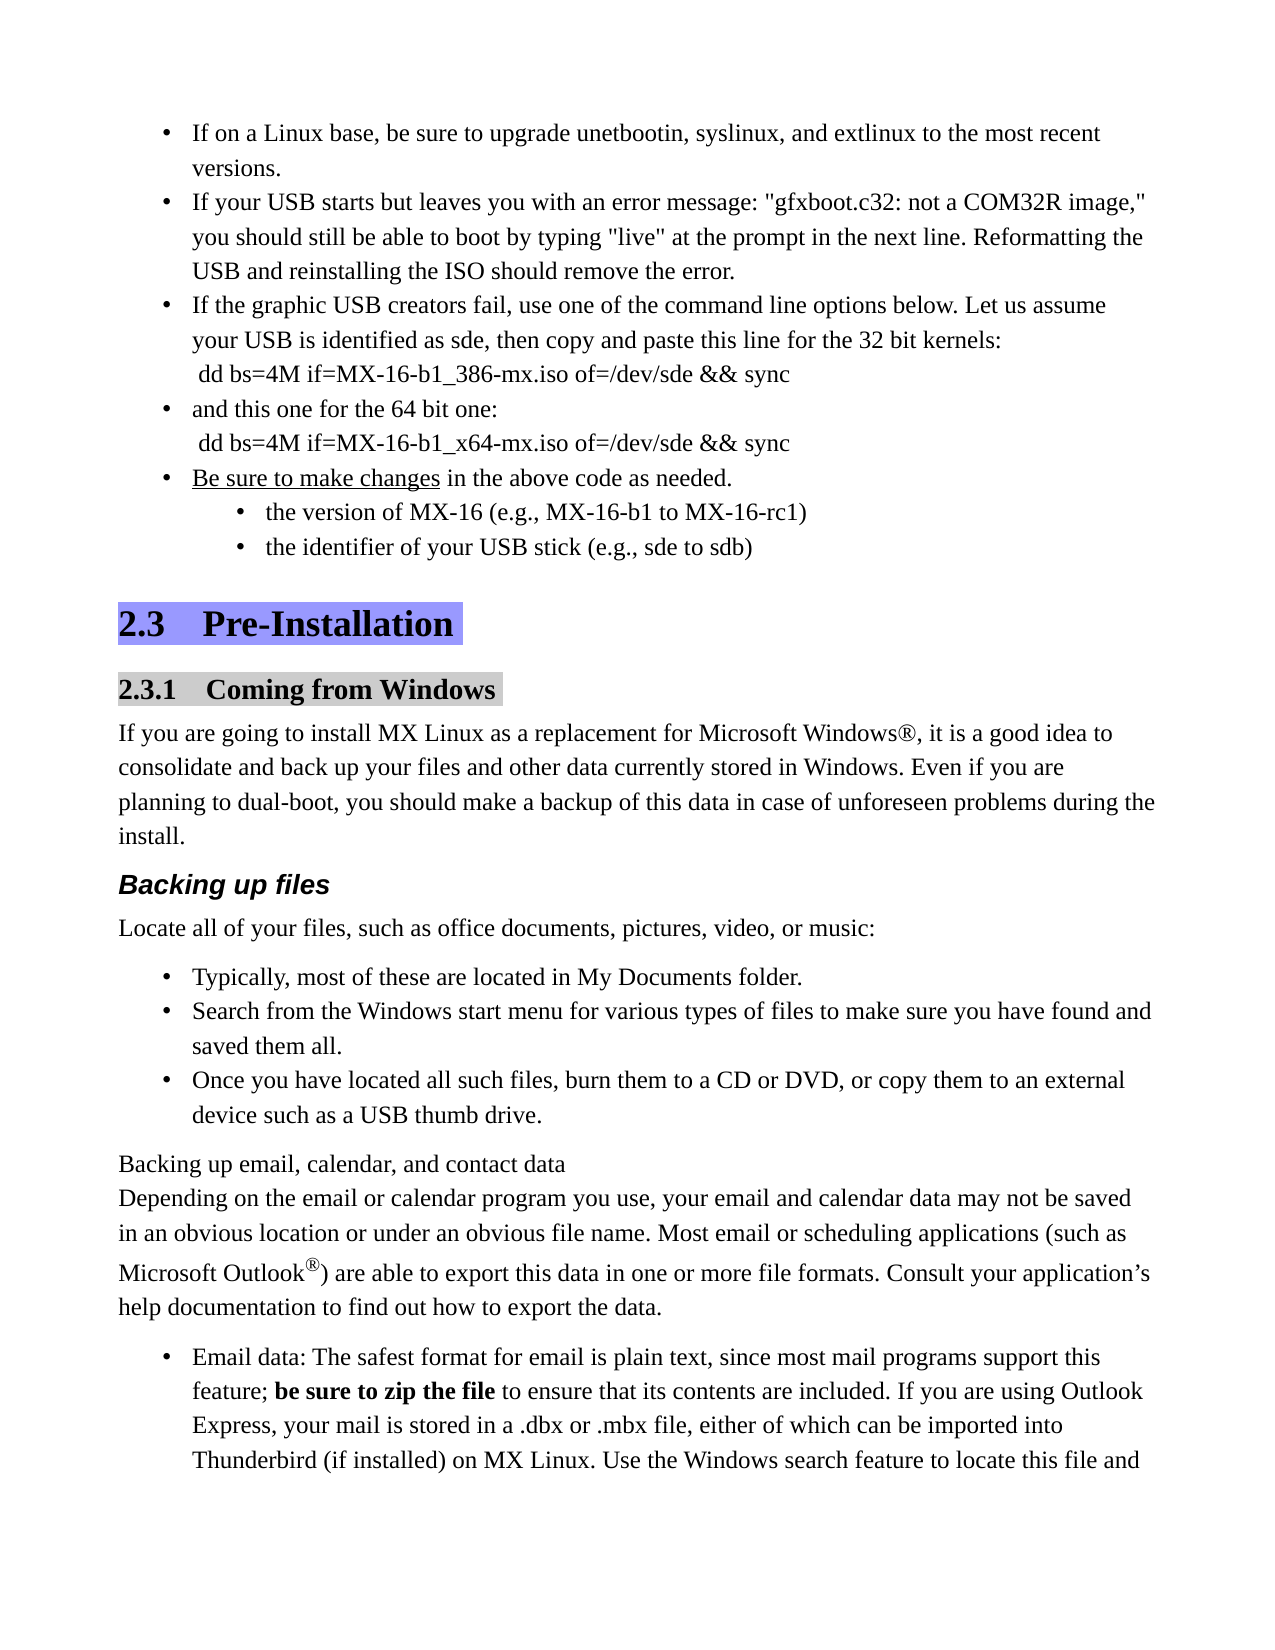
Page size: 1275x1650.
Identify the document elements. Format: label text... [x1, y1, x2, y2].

list and this one for the 64 bit one: [162, 394, 1157, 423]
subtitle 2.3.1 Coming from Windows [503, 672, 1157, 706]
list If on a Linux base, be sure to upgrade unetbootin, syslinux, and extlinux to the most recent versions. [162, 118, 1157, 181]
list dd bs=4M if=MX-16-b1_386-mx.iso of=/dev/sde && sync [162, 359, 1157, 388]
subtitle 2.3 Pre-Installation [463, 602, 1157, 645]
text Depending on the email or calendar program you use, your email and calendar data may not be saved in an obvious location or under an obvious file name. Most email or scheduling applications (such as Microsoft Outlook®) are able to export this data in one or more file formats. Consult your application’s help documentation to find out how to export the data. [118, 1183, 1157, 1321]
list If your USB starts but leaves you with an error message: "gfxboot.c32: not a COM32R image," you should still be able to boot by typing "live" at the prompt in the next line. Reformatting the USB and reinstalling the ISO should remove the error. [162, 187, 1157, 285]
list Search from the Windows start menu for various types of files to make sure you have found and saved them all. [162, 996, 1157, 1059]
list dd bs=4M if=MX-16-b1_x64-mx.iso of=/dev/sde && sync [162, 428, 1157, 457]
list Be sure to make changes in the above code as needed. [162, 463, 1157, 492]
list Once you have located all such files, burn them to a CD or DVD, or copy them to an external device such as a USB thumb drive. [162, 1065, 1157, 1128]
text Locate all of your files, such as office documents, pictures, video, or music: [118, 913, 1157, 942]
text If you are going to install MX Linux as a replacement for Microsoft Windows®, it is a good idea to consolidate and back up your files and other data currently stored in Windows. Even if you are planning to dual-boot, you should make a backup of this data in case of unforeseen problems during the install. [118, 718, 1157, 850]
list Typically, most of these are located in My Documents folder. [162, 962, 1157, 991]
list the version of MX-16 (e.g., MX-16-b1 to MX-16-rc1) [236, 497, 1157, 526]
list Email data: The safest format for email is plain text, since most mail programs support this feature; be sure to zip the file to ensure that its contents are included. If you are using Outlook Express, your mail is stored in a .dbx or .mbx file, either of which can be imported into Thunderbird (if installed) on MX Linux. Use the Windows search feature to locate this file and [162, 1342, 1157, 1474]
text Backing up email, calendar, and contact data [118, 1149, 1157, 1178]
list If the graphic USB creators fail, use one of the command line options below. Let us assume your USB is identified as sde, then copy and paste this line for the 32 bit kernels: [162, 291, 1157, 354]
list the identifier of your USB stick (e.g., sde to sdb) [236, 532, 1157, 561]
subtitle Backing up files [118, 868, 1157, 900]
